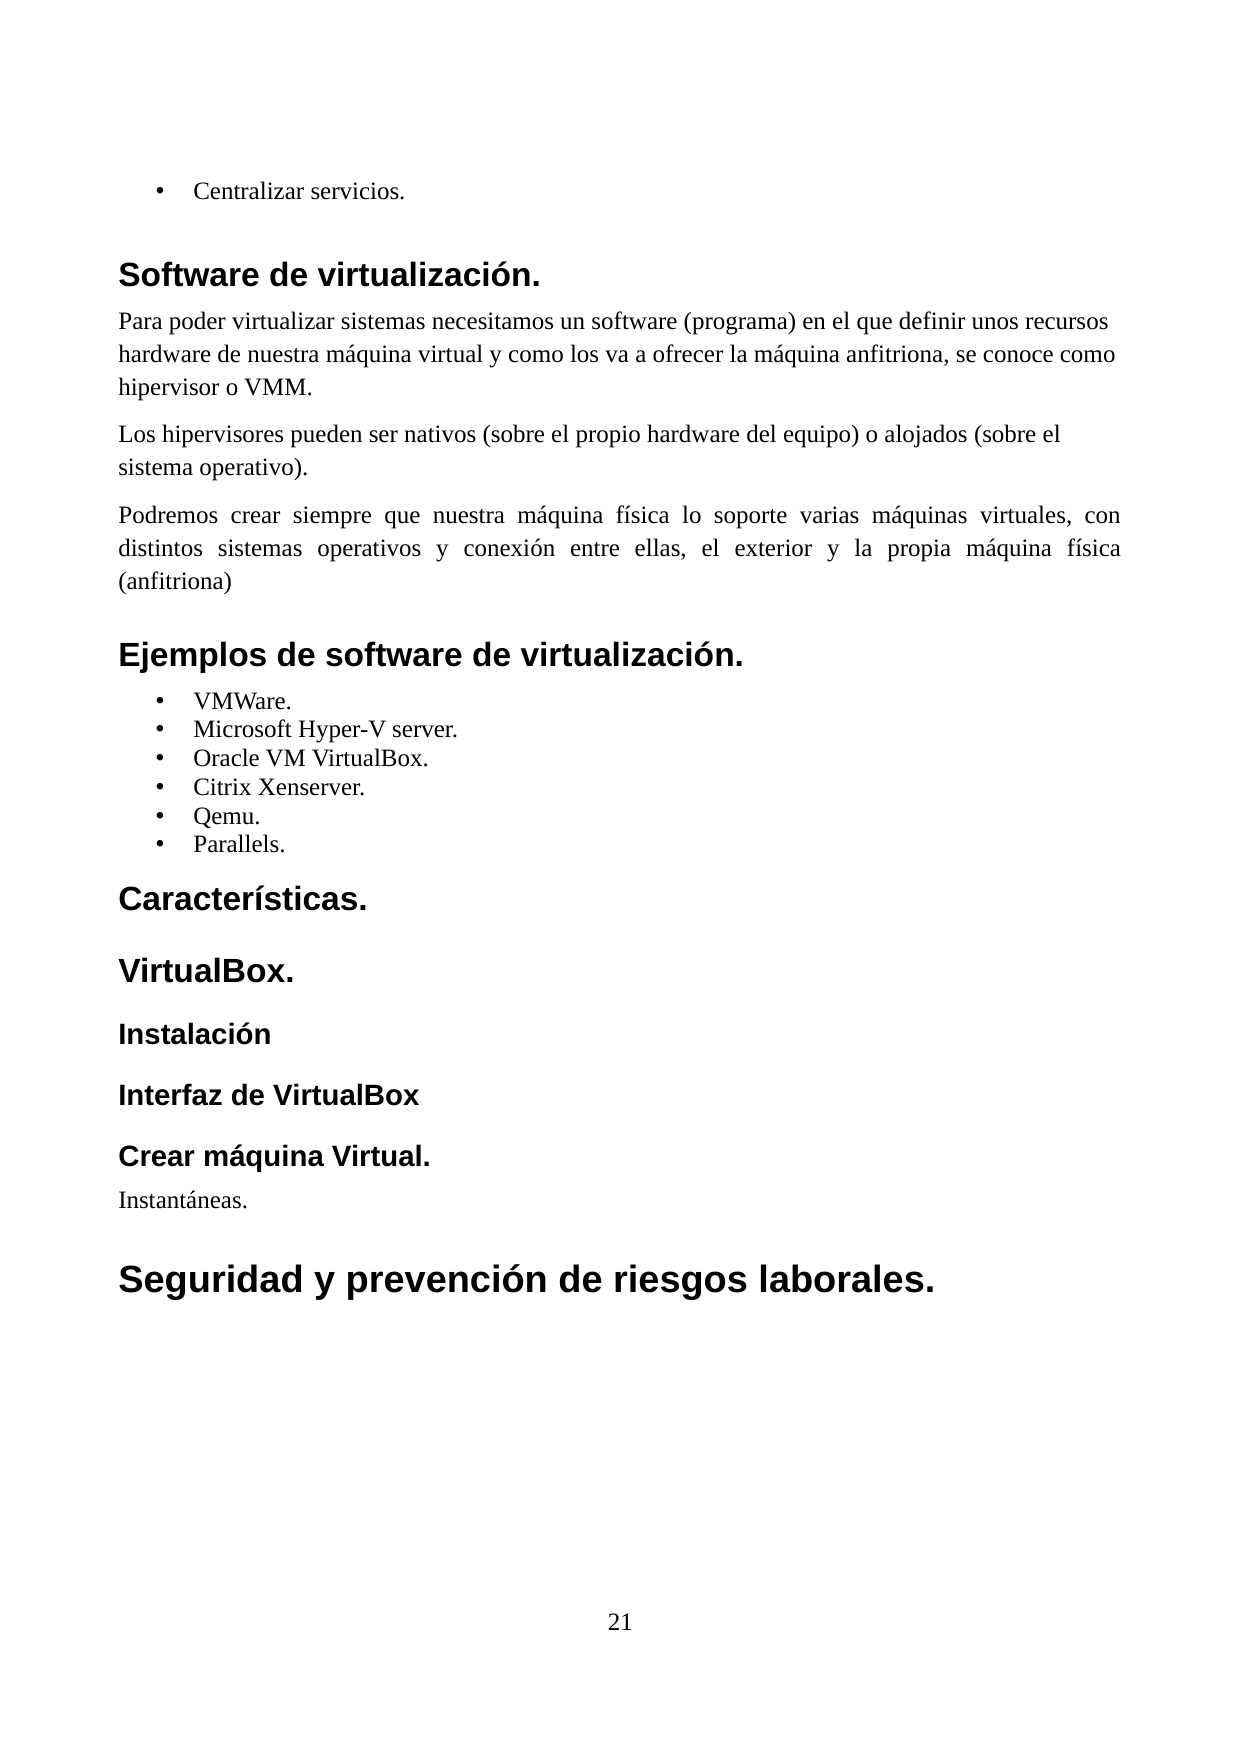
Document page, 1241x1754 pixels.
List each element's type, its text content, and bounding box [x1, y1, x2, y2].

text Instantáneas. [118, 1185, 1122, 1213]
subtitle VirtualBox. [118, 951, 1122, 990]
subtitle Crear máquina Virtual. [118, 1138, 1122, 1172]
subtitle Ejemplos de software de virtualización. [118, 634, 1122, 673]
list VMWare. [156, 686, 1122, 714]
list Microsoft Hyper-V server. [156, 714, 1122, 743]
subtitle Instalación [118, 1017, 1122, 1051]
text Podremos crear siempre que nuestra máquina física lo soporte varias máquinas virtuales, con distintos sistemas operativos y conexión entre ellas, el exterior y la propia máquina física (anfitriona) [118, 500, 1122, 595]
subtitle Seguridad y prevención de riesgos laborales. [118, 1257, 1122, 1301]
list Parallels. [156, 829, 1122, 858]
subtitle Interfaz de VirtualBox [118, 1078, 1122, 1111]
subtitle Características. [118, 879, 1122, 918]
list Centralizar servicios. [156, 176, 1122, 205]
subtitle Software de virtualización. [118, 255, 1122, 293]
text Para poder virtualizar sistemas necesitamos un software (programa) en el que definir unos recursos hardware de nuestra máquina virtual y como los va a ofrecer la máquina anfitriona, se conoce como hipervisor o VMM. [118, 306, 1122, 401]
list Citrix Xenserver. [156, 772, 1122, 801]
list Oracle VM VirtualBox. [156, 743, 1122, 772]
text Los hipervisores pueden ser nativos (sobre el propio hardware del equipo) o alojados (sobre el sistema operativo). [118, 419, 1122, 481]
list Qemu. [156, 801, 1122, 829]
